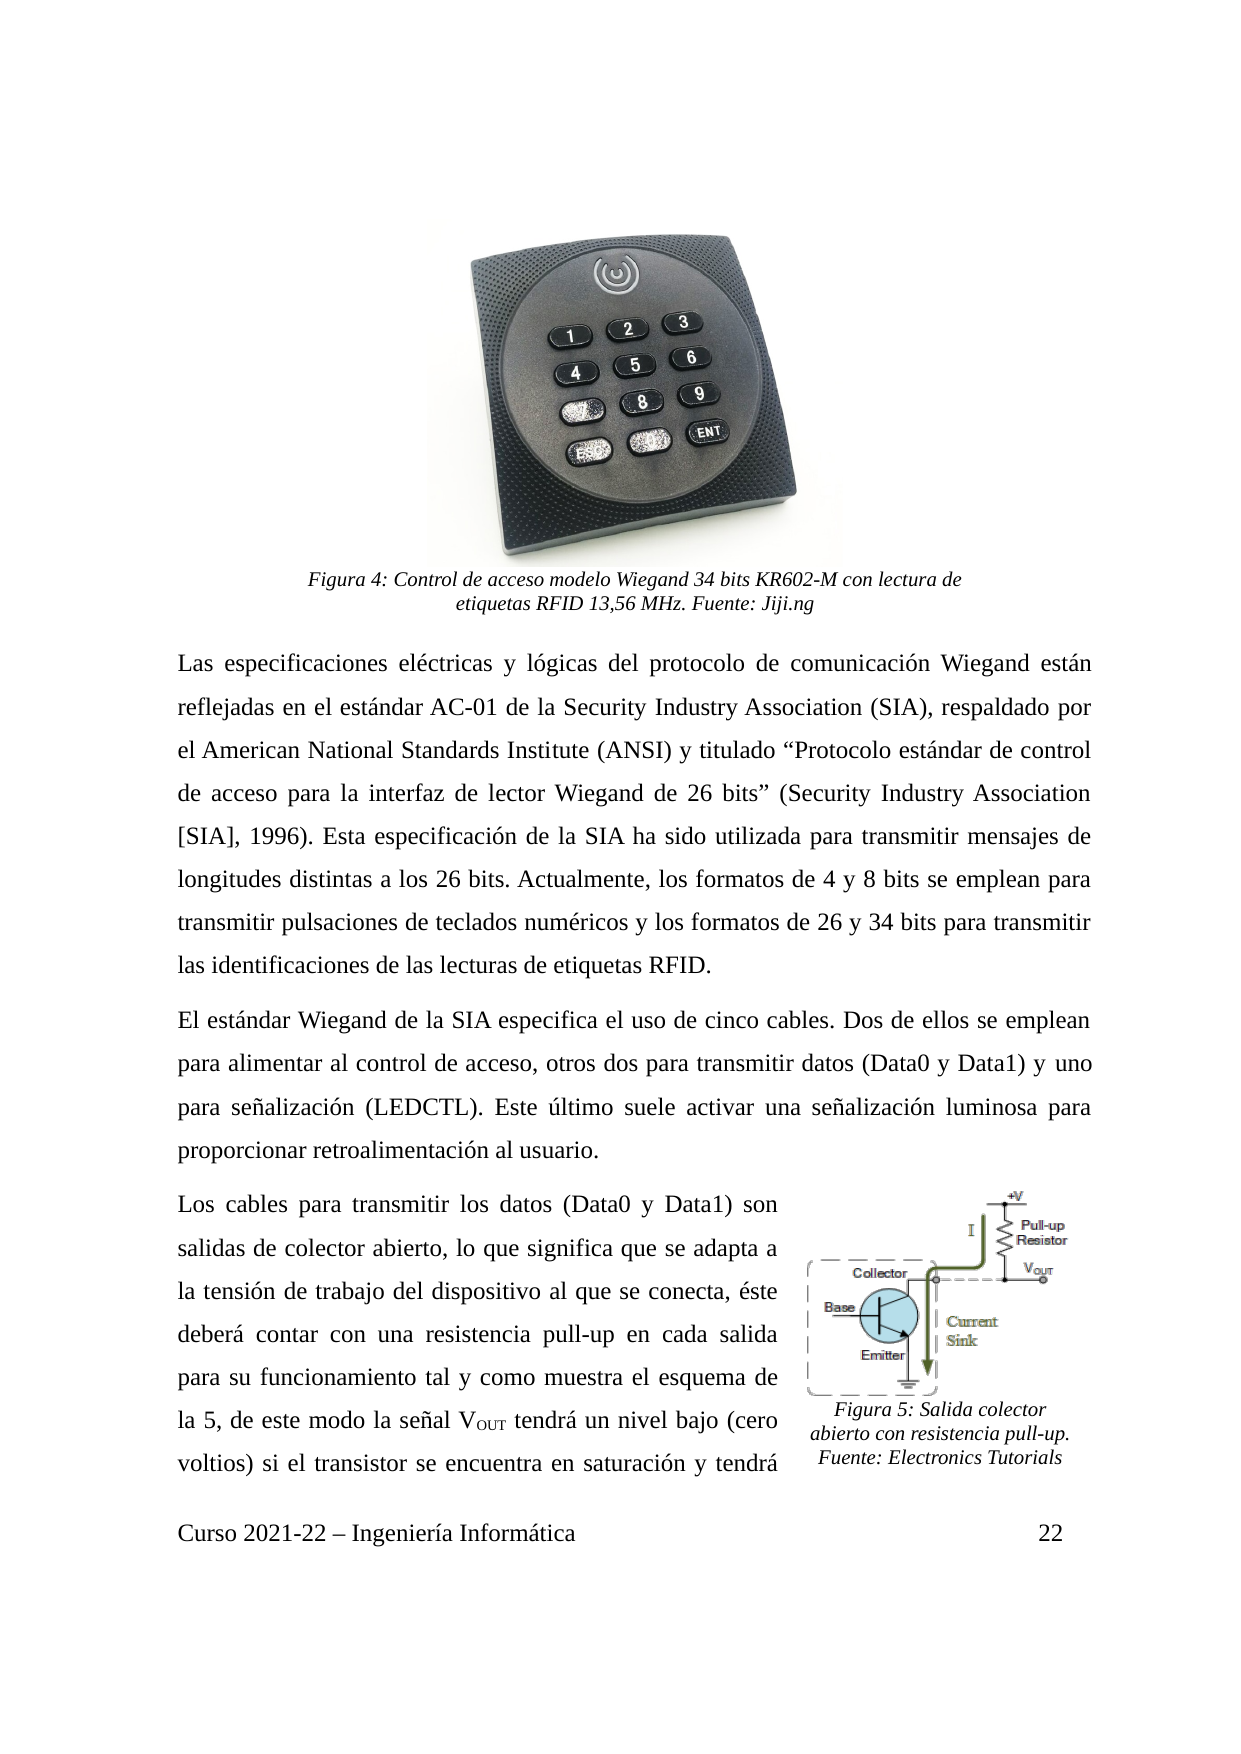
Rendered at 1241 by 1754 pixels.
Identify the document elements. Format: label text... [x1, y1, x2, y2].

text Los cables para transmitir los datos (Data0 y Data1) son salidas de colector abierto, lo que significa que se adapta a la tensión de trabajo del dispositivo al que se conecta, éste deberá contar con una resistencia pull-up en cada salida para su funcionamiento tal y como muestra el esquema de la Figura 5, de este modo la señal VOUT tendrá un nivel bajo (cero voltios) si el transistor se encuentra en saturación y tendrá un nivel alto (+V) si el transistor se encuentra en corte. Tanto Data0 y Data1 son señales activas a nivel bajo, esto significa que permanecen constantemente a un nivel eléctrico alto (+V) y basculan a cero voltios cuando desean enviar el bit correspondiente. [177, 1171, 1092, 1492]
text Figura 4: Control de acceso modelo Wiegand 34 bits KR602-M con lectura de etiquetas RFID 13,56 MHz. Fuente: Jiji.ng [282, 219, 987, 615]
picture [427, 219, 843, 567]
text Figura 5: Salida colector abierto con resistencia pull-up. Fuente: Electronics Tutorials [802, 1195, 1078, 1469]
text El estándar Wiegand de la SIA especifica el uso de cinco cables. Dos de ellos se emplean para alimentar al control de acceso, otros dos para transmitir datos (Data0 y Data1) y uno para señalización (LEDCTL). Este último suele activar una señalización luminosa para proporcionar retroalimentación al usuario. [177, 1005, 1092, 1163]
picture [806, 1186, 1075, 1397]
text Las especificaciones eléctricas y lógicas del protocolo de comunicación Wiegand están reflejadas en el estándar AC-01 de la Security Industry Association (SIA), respaldado por el American National Standards Institute (ANSI) y titulado “Protocolo estándar de control de acceso para la interfaz de lector Wiegand de 26 bits” (Security Industry Association [SIA], 1996). Esta especificación de la SIA ha sido utilizada para transmitir mensajes de longitudes distintas a los 26 bits. Actualmente, los formatos de 4 y 8 bits se emplean para transmitir pulsaciones de teclados numéricos y los formatos de 26 y 34 bits para transmitir las identificaciones de las lecturas de etiquetas RFID. [177, 648, 1092, 979]
